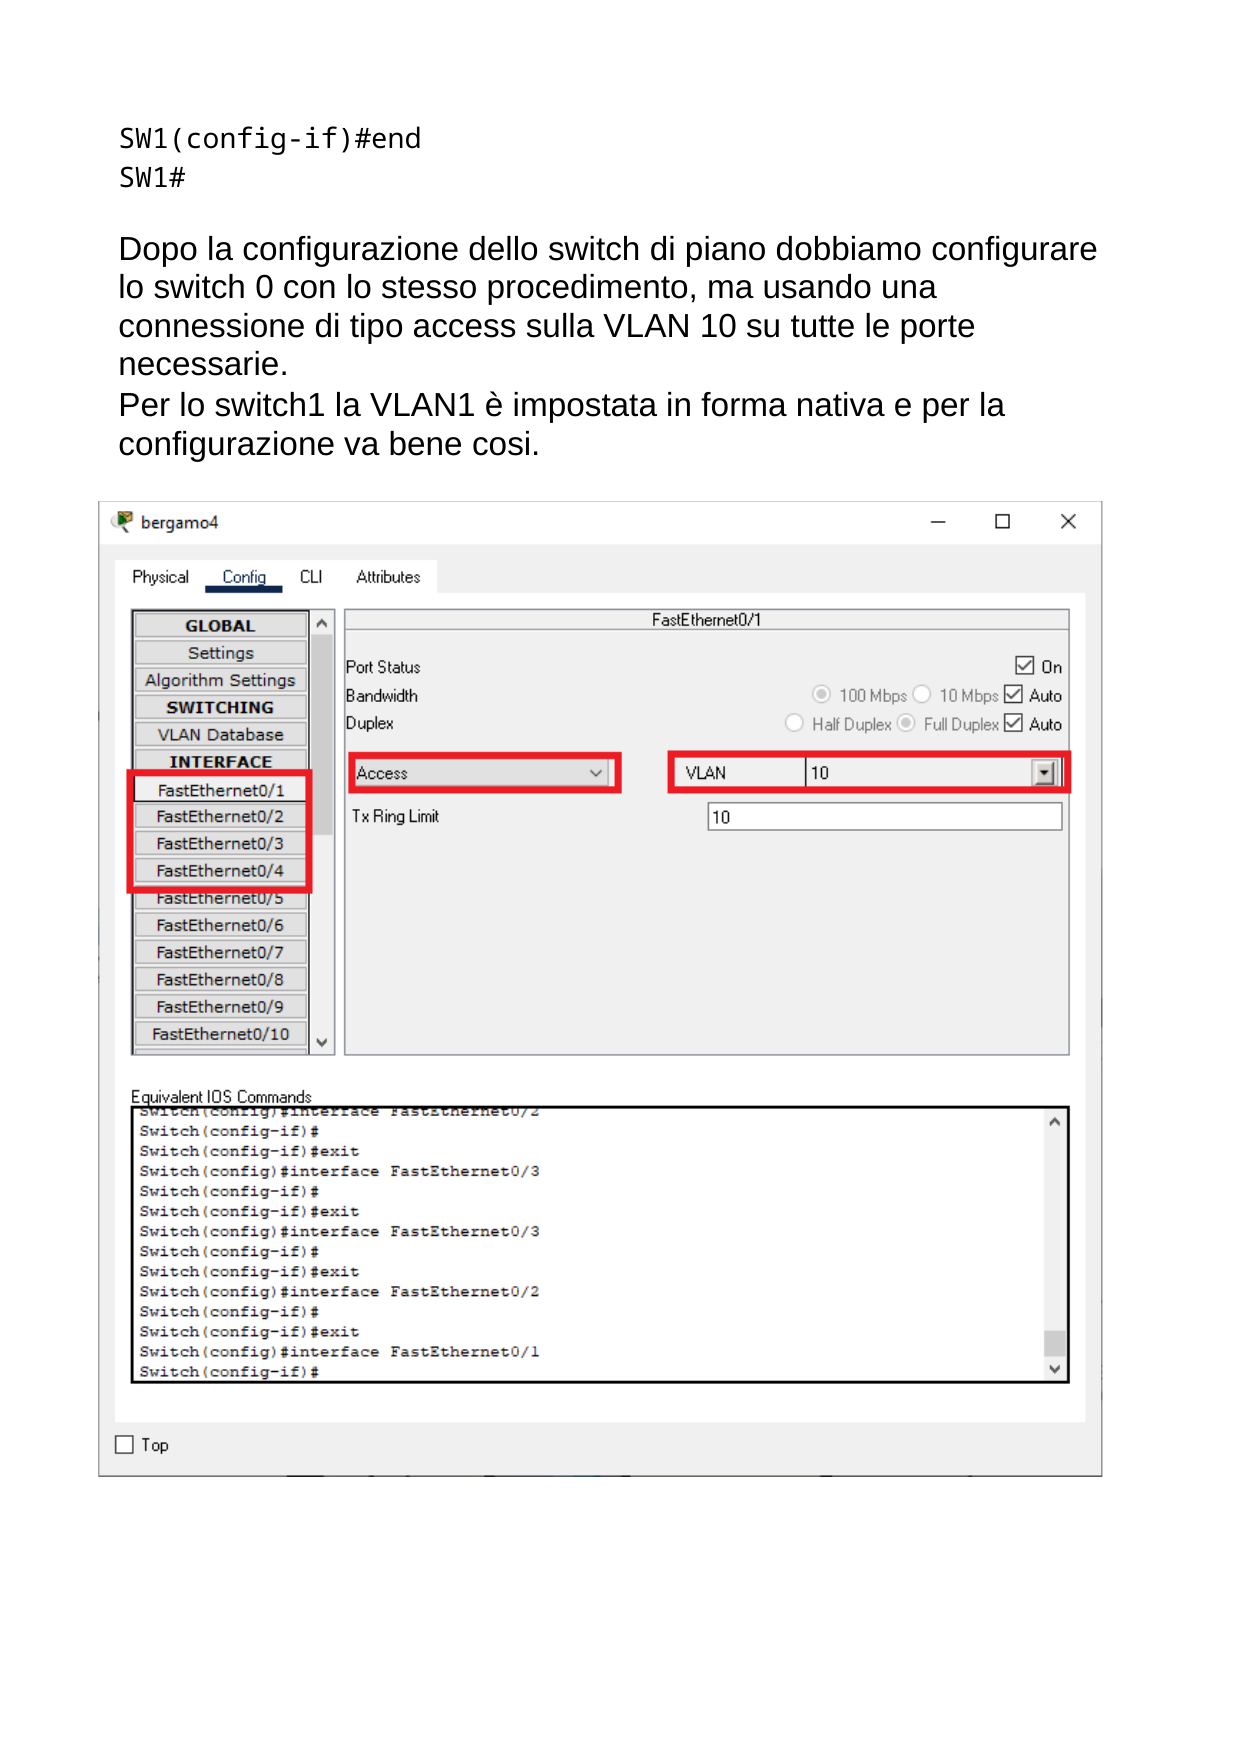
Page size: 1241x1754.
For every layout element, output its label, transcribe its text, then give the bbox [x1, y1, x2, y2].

text Per lo switch1 la VLAN1 è impostata in forma nativa e per la configurazione va bene cosi. [118, 386, 1122, 462]
text Dopo la configurazione dello switch di piano dobbiamo configurare lo switch 0 con lo stesso procedimento, ma usando una connessione di tipo access sulla VLAN 10 su tutte le porte necessarie. [118, 229, 1122, 382]
text SW1(config-if)#end SW1# [118, 118, 1122, 196]
picture [98, 501, 1103, 1477]
